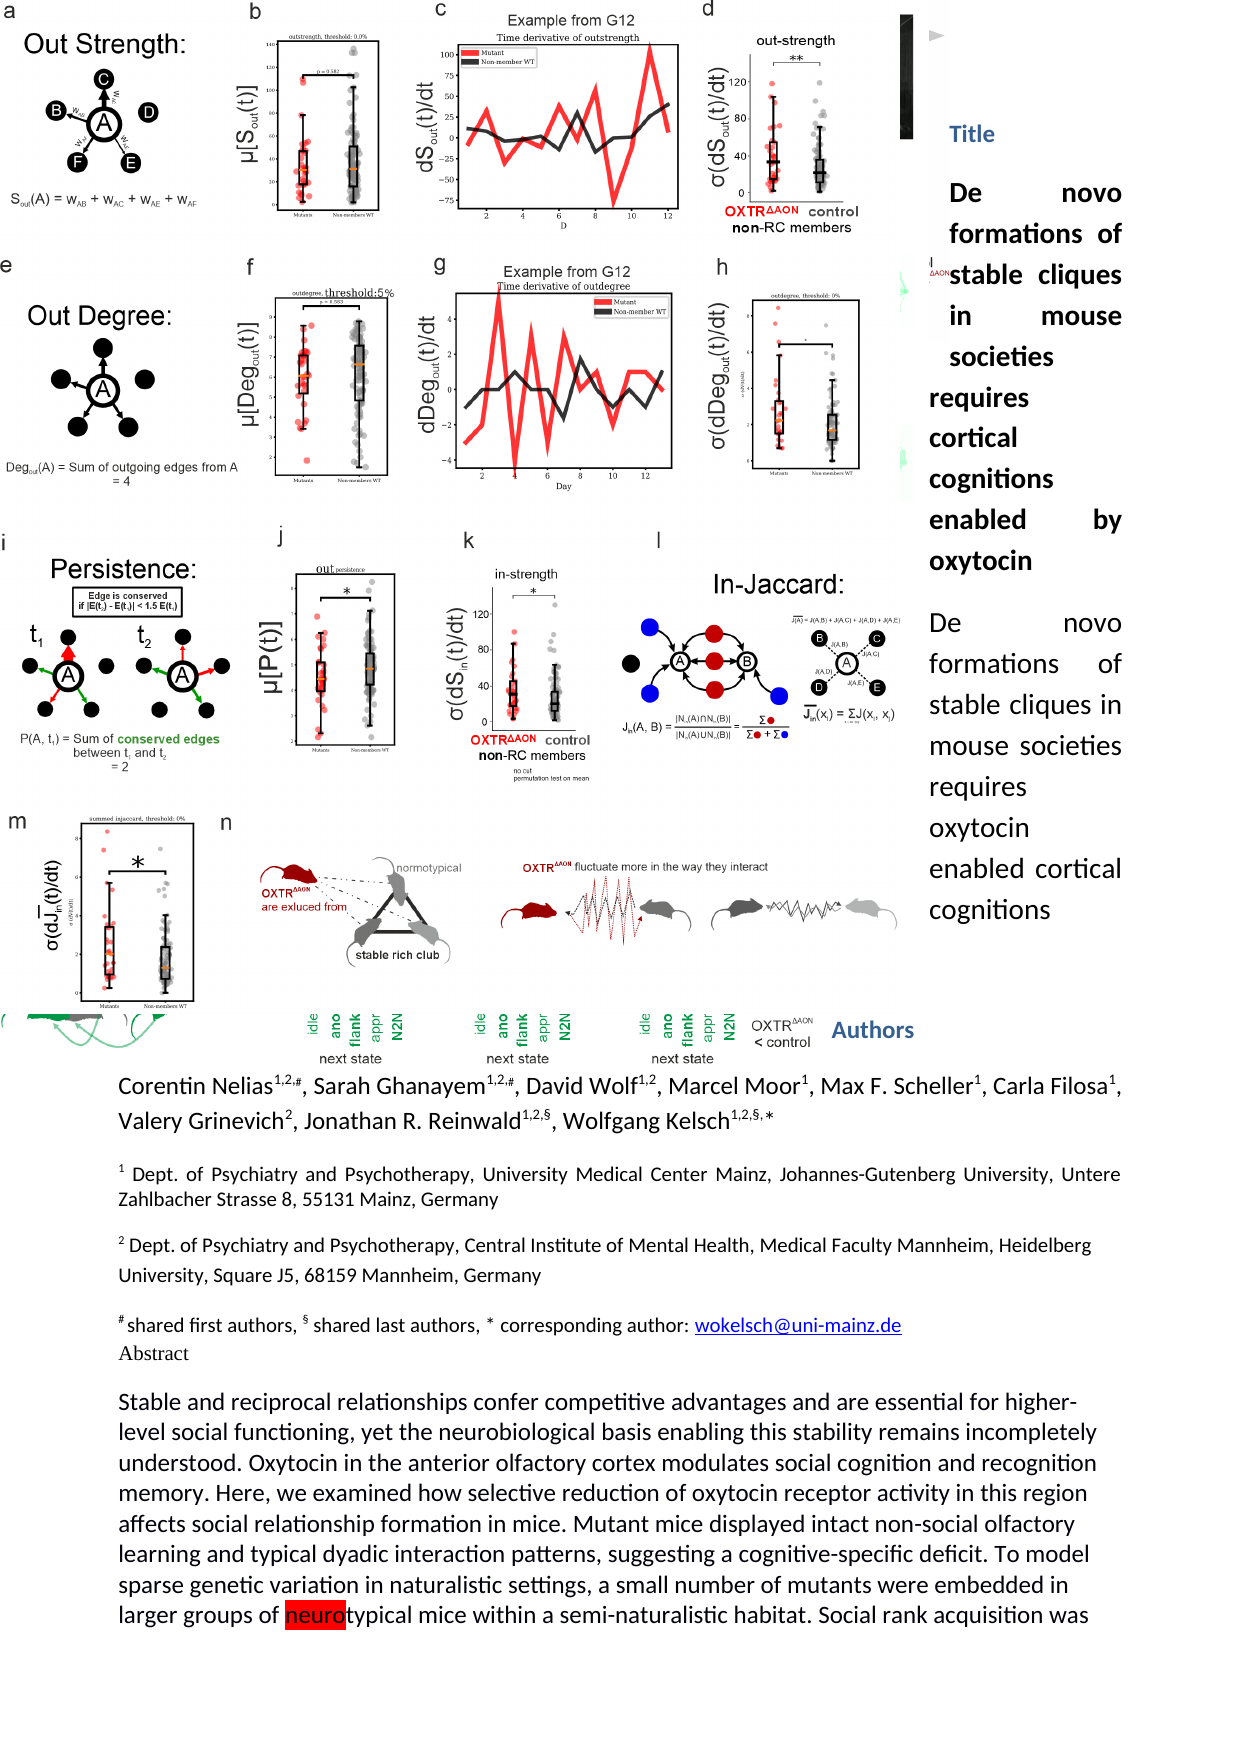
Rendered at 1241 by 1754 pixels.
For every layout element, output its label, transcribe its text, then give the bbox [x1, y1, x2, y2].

text # shared first authors, § shared last authors, * corresponding author: wokelsch@uni-mainz.de [118, 1312, 1122, 1337]
text Abstract [118, 1341, 1122, 1365]
picture [0, 0, 929, 1064]
text 2 Dept. of Psychiatry and Psychotherapy, Central Institute of Mental Health, Medical Faculty Mannheim, Heidelberg University, Square J5, 68159 Mannheim, Germany [118, 1233, 1122, 1287]
text Title [929, 118, 1122, 149]
text De novo formations of stable cliques in mouse societies requires cortical cognitions enabled by oxytocin [929, 174, 1122, 578]
text 1 Dept. of Psychiatry and Psychotherapy, University Medical Center Mainz, Johannes-Gutenberg University, Untere Zahlbacher Strasse 8, 55131 Mainz, Germany [118, 1161, 1122, 1212]
text Stable and reciprocal relationships confer competitive advantages and are essential for higher-level social functioning, yet the neurobiological basis enabling this stability remains incompletely understood. Oxytocin in the anterior olfactory cortex modulates social cognition and recognition memory. Here, we examined how selective reduction of oxytocin receptor activity in this region affects social relationship formation in mice. Mutant mice displayed intact non-social olfactory learning and typical dyadic interaction patterns, suggesting a cognitive-specific deficit. To model sparse genetic variation in naturalistic settings, a small number of mutants were embedded in larger groups of neurotypical mice within a semi-naturalistic habitat. Social rank acquisition was [118, 1386, 1122, 1630]
text Authors [832, 1014, 1122, 1045]
text Corentin Nelias1,2,#, Sarah Ghanayem1,2,#, David Wolf1,2, Marcel Moor1, Max F. Scheller1, Carla Filosa1, Valery Grinevich2, Jonathan R. Reinwald1,2,§, Wolfgang Kelsch1,2,§,* [118, 1070, 1122, 1136]
text De novo formations of stable cliques in mouse societies requires oxytocin enabled cortical cognitions [929, 604, 1122, 926]
